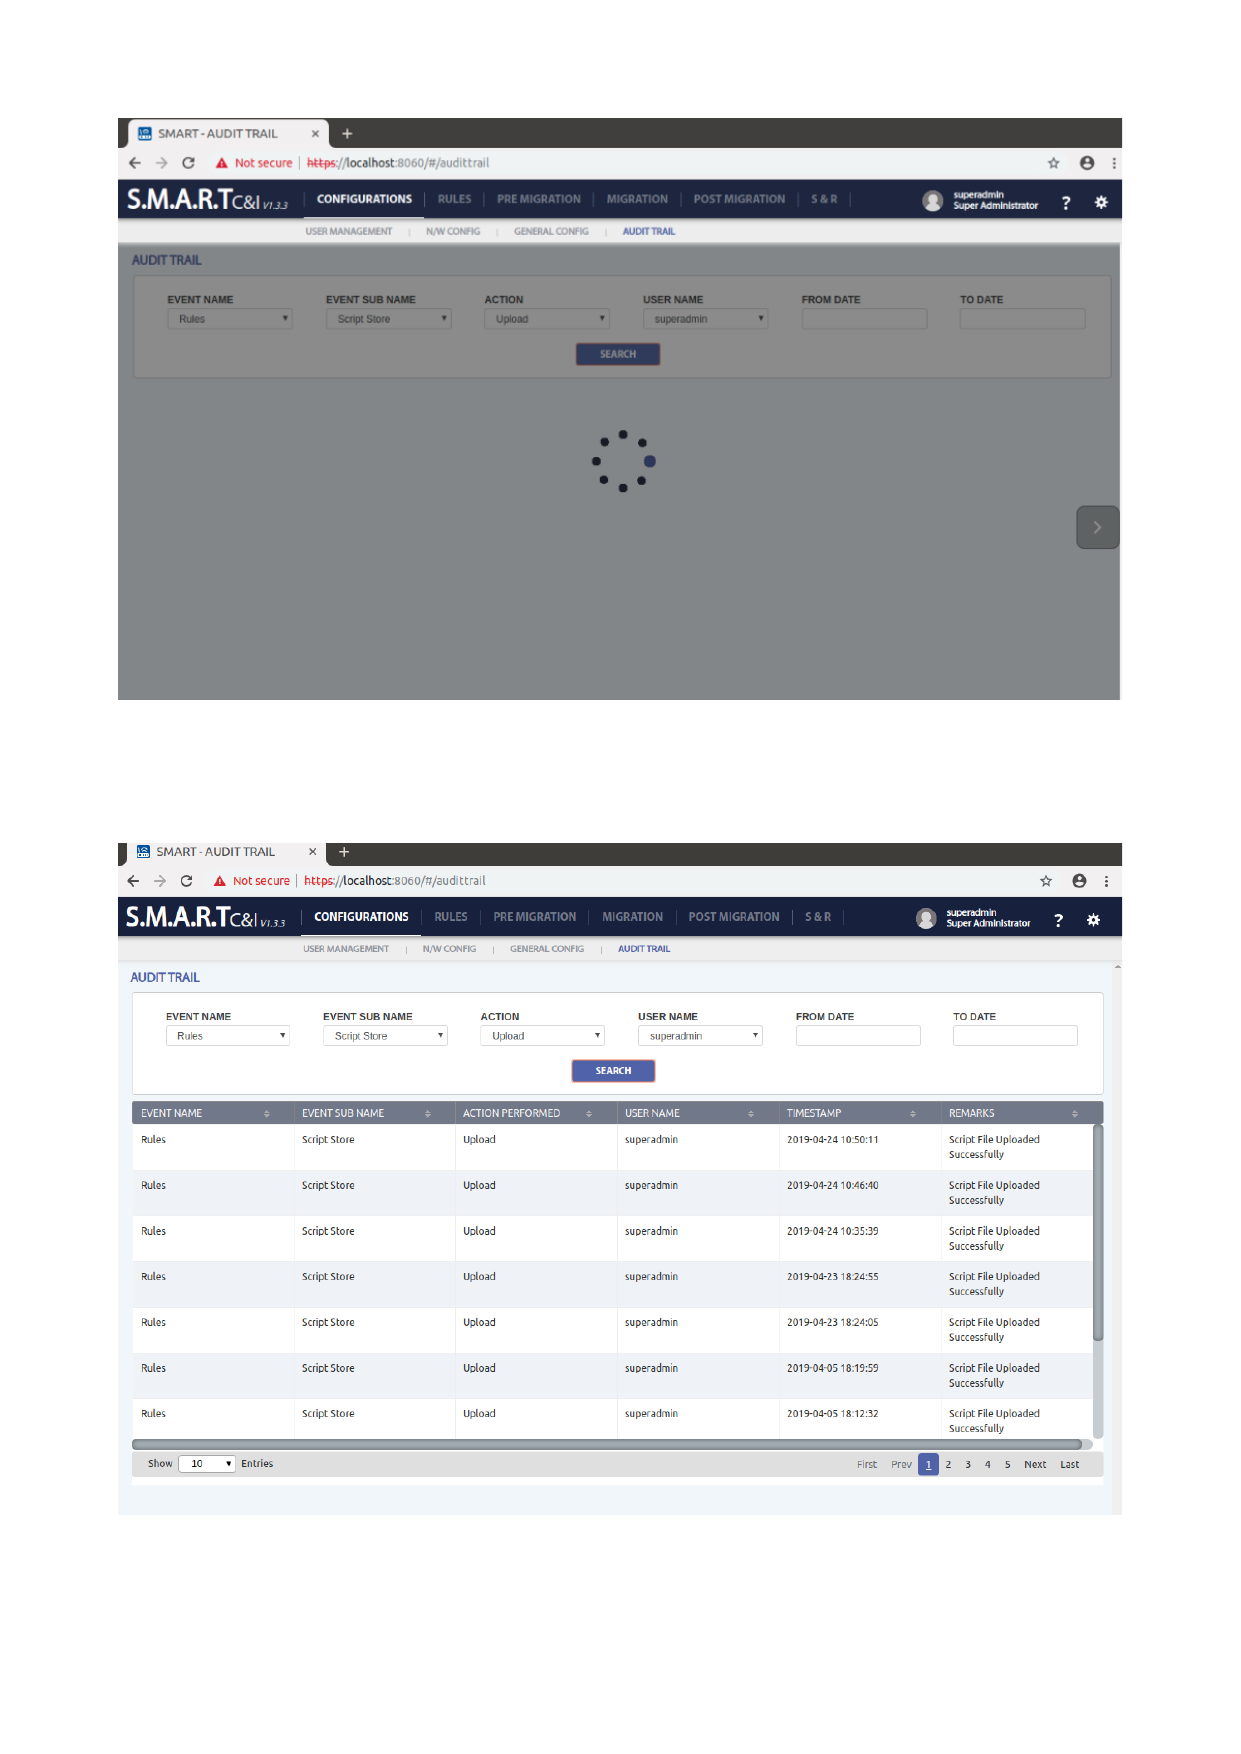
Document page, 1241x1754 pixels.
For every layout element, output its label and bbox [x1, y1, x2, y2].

picture [118, 118, 1123, 700]
picture [118, 843, 1123, 1515]
